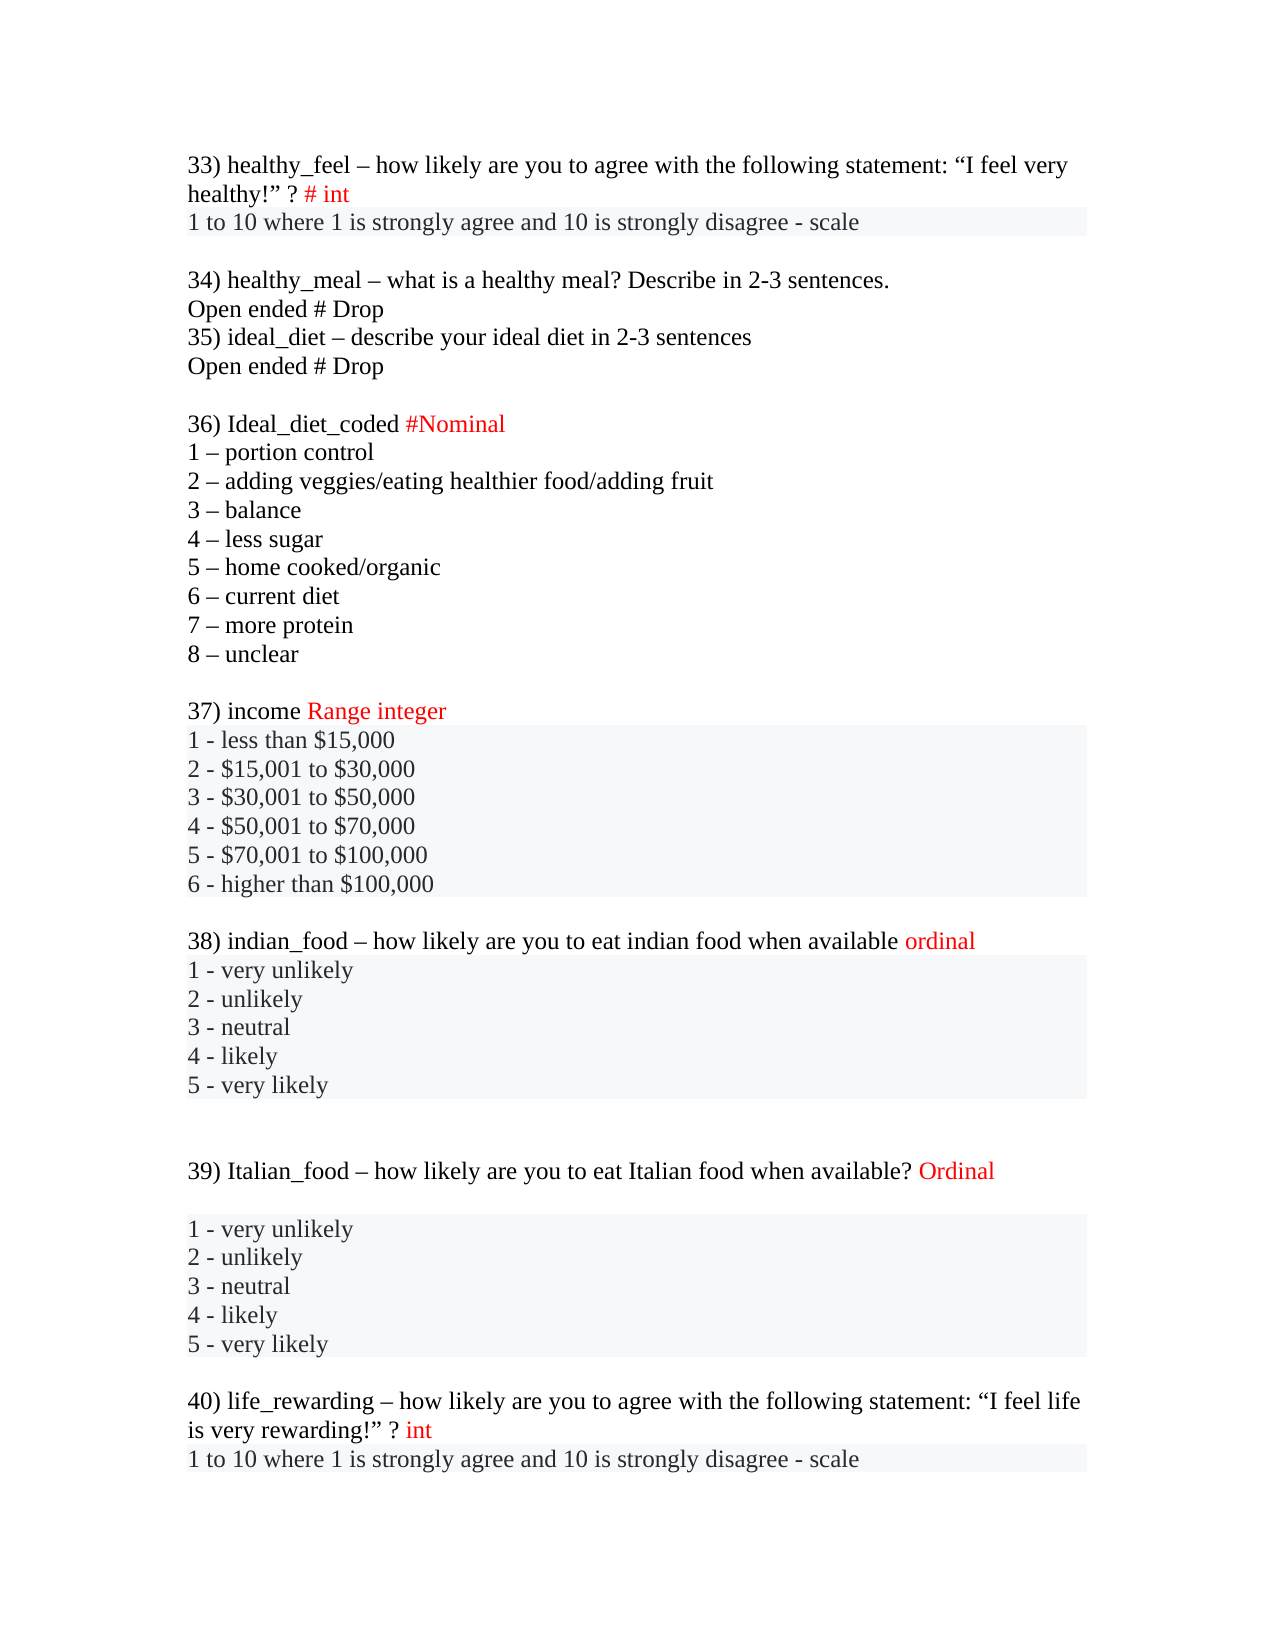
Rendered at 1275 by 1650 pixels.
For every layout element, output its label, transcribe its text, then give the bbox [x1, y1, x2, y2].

text 3 – balance [187, 495, 1087, 524]
text 3 - $30,001 to $50,000 [187, 782, 1087, 811]
text 34) healthy_meal – what is a healthy meal? Describe in 2-3 sentences. [187, 265, 1087, 294]
text 8 – unclear [187, 639, 1087, 667]
text 1 - very unlikely [187, 1214, 1087, 1242]
text 4 - $50,001 to $70,000 [187, 811, 1087, 840]
text 39) Italian_food – how likely are you to eat Italian food when available? Ordinal [187, 1156, 1087, 1185]
text 5 - $70,001 to $100,000 [187, 840, 1087, 869]
text 3 - neutral [187, 1271, 1087, 1300]
text 6 – current diet [187, 581, 1087, 610]
text 33) healthy_feel – how likely are you to agree with the following statement: “I feel very healthy!” ? # int [187, 150, 1087, 207]
text 1 to 10 where 1 is strongly agree and 10 is strongly disagree - scale [187, 1444, 1087, 1472]
text 1 – portion control [187, 437, 1087, 466]
text 2 - $15,001 to $30,000 [187, 754, 1087, 782]
text 4 - likely [187, 1300, 1087, 1329]
text 6 - higher than $100,000 [187, 869, 1087, 897]
text 2 - unlikely [187, 1242, 1087, 1271]
text 35) ideal_diet – describe your ideal diet in 2-3 sentences [187, 322, 1087, 351]
text 37) income Range integer [187, 696, 1087, 725]
text 3 - neutral [187, 1012, 1087, 1041]
text 1 - less than $15,000 [187, 725, 1087, 754]
text 2 – adding veggies/eating healthier food/adding fruit [187, 466, 1087, 495]
text 5 – home cooked/organic [187, 552, 1087, 581]
text Open ended # Drop [187, 294, 1087, 322]
text 4 - likely [187, 1041, 1087, 1070]
text 40) life_rewarding – how likely are you to agree with the following statement: “I feel life is very rewarding!” ? int [187, 1386, 1087, 1444]
text 4 – less sugar [187, 524, 1087, 552]
text 38) indian_food – how likely are you to eat indian food when available ordinal [187, 926, 1087, 955]
text 5 - very likely [187, 1070, 1087, 1099]
text 36) Ideal_diet_coded #Nominal [187, 409, 1087, 437]
text 5 - very likely [187, 1329, 1087, 1357]
text 2 - unlikely [187, 984, 1087, 1012]
text 1 to 10 where 1 is strongly agree and 10 is strongly disagree - scale [187, 207, 1087, 236]
text Open ended # Drop [187, 351, 1087, 380]
text 1 - very unlikely [187, 955, 1087, 984]
text 7 – more protein [187, 610, 1087, 639]
